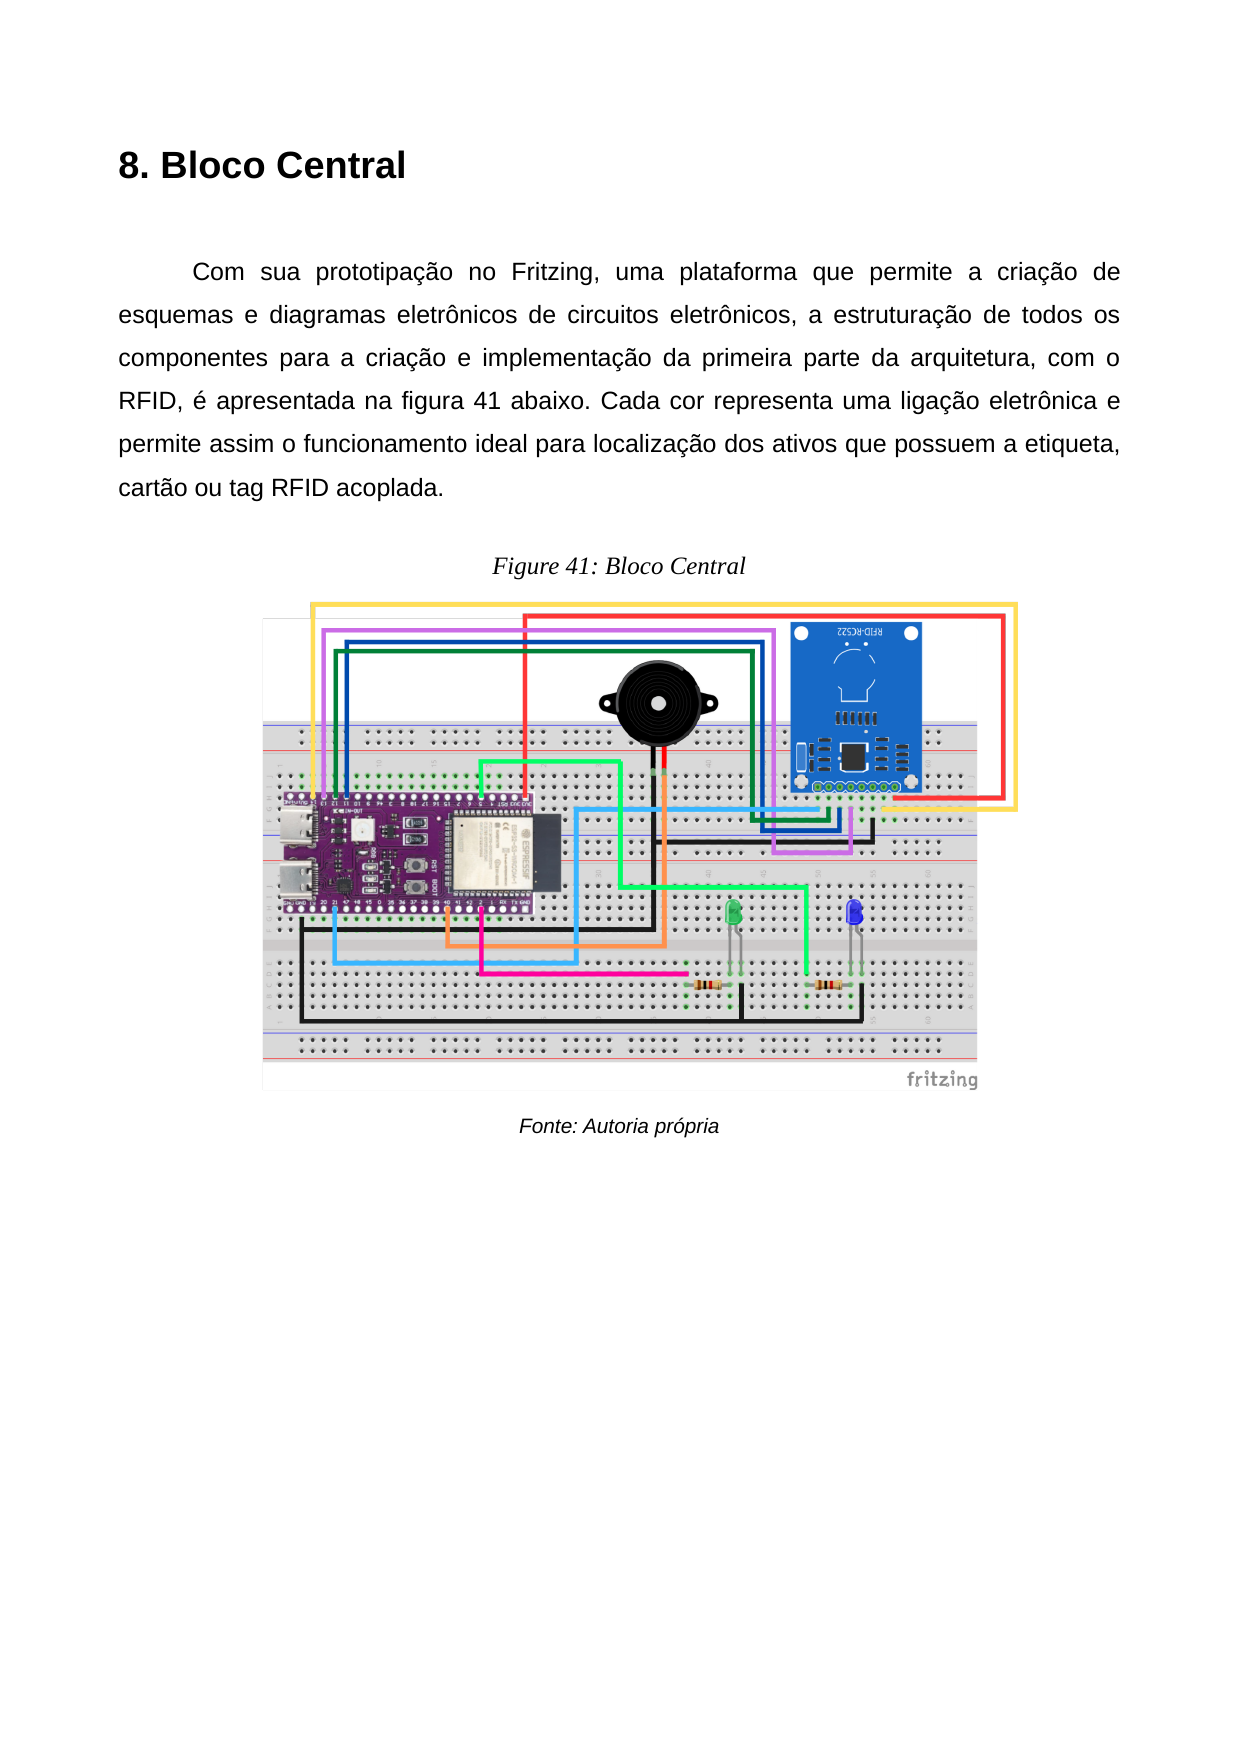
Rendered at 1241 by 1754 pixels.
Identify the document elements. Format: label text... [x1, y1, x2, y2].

text Com sua prototipação no Fritzing, uma plataforma que permite a criação de esquemas e diagramas eletrônicos de circuitos eletrônicos, a estruturação de todos os componentes para a criação e implementação da primeira parte da arquitetura, com o RFID, é apresentada na figura 41 abaixo. Cada cor representa uma ligação eletrônica e permite assim o funcionamento ideal para localização dos ativos que possuem a etiqueta, cartão ou tag RFID acoplada. [118, 257, 1122, 501]
picture [118, 579, 1123, 1103]
text Fonte: Autoria própria [118, 1103, 1122, 1138]
text Figure 41: Bloco Central [118, 551, 1122, 579]
subtitle 8. Bloco Central [118, 143, 1122, 187]
text [118, 530, 1122, 551]
